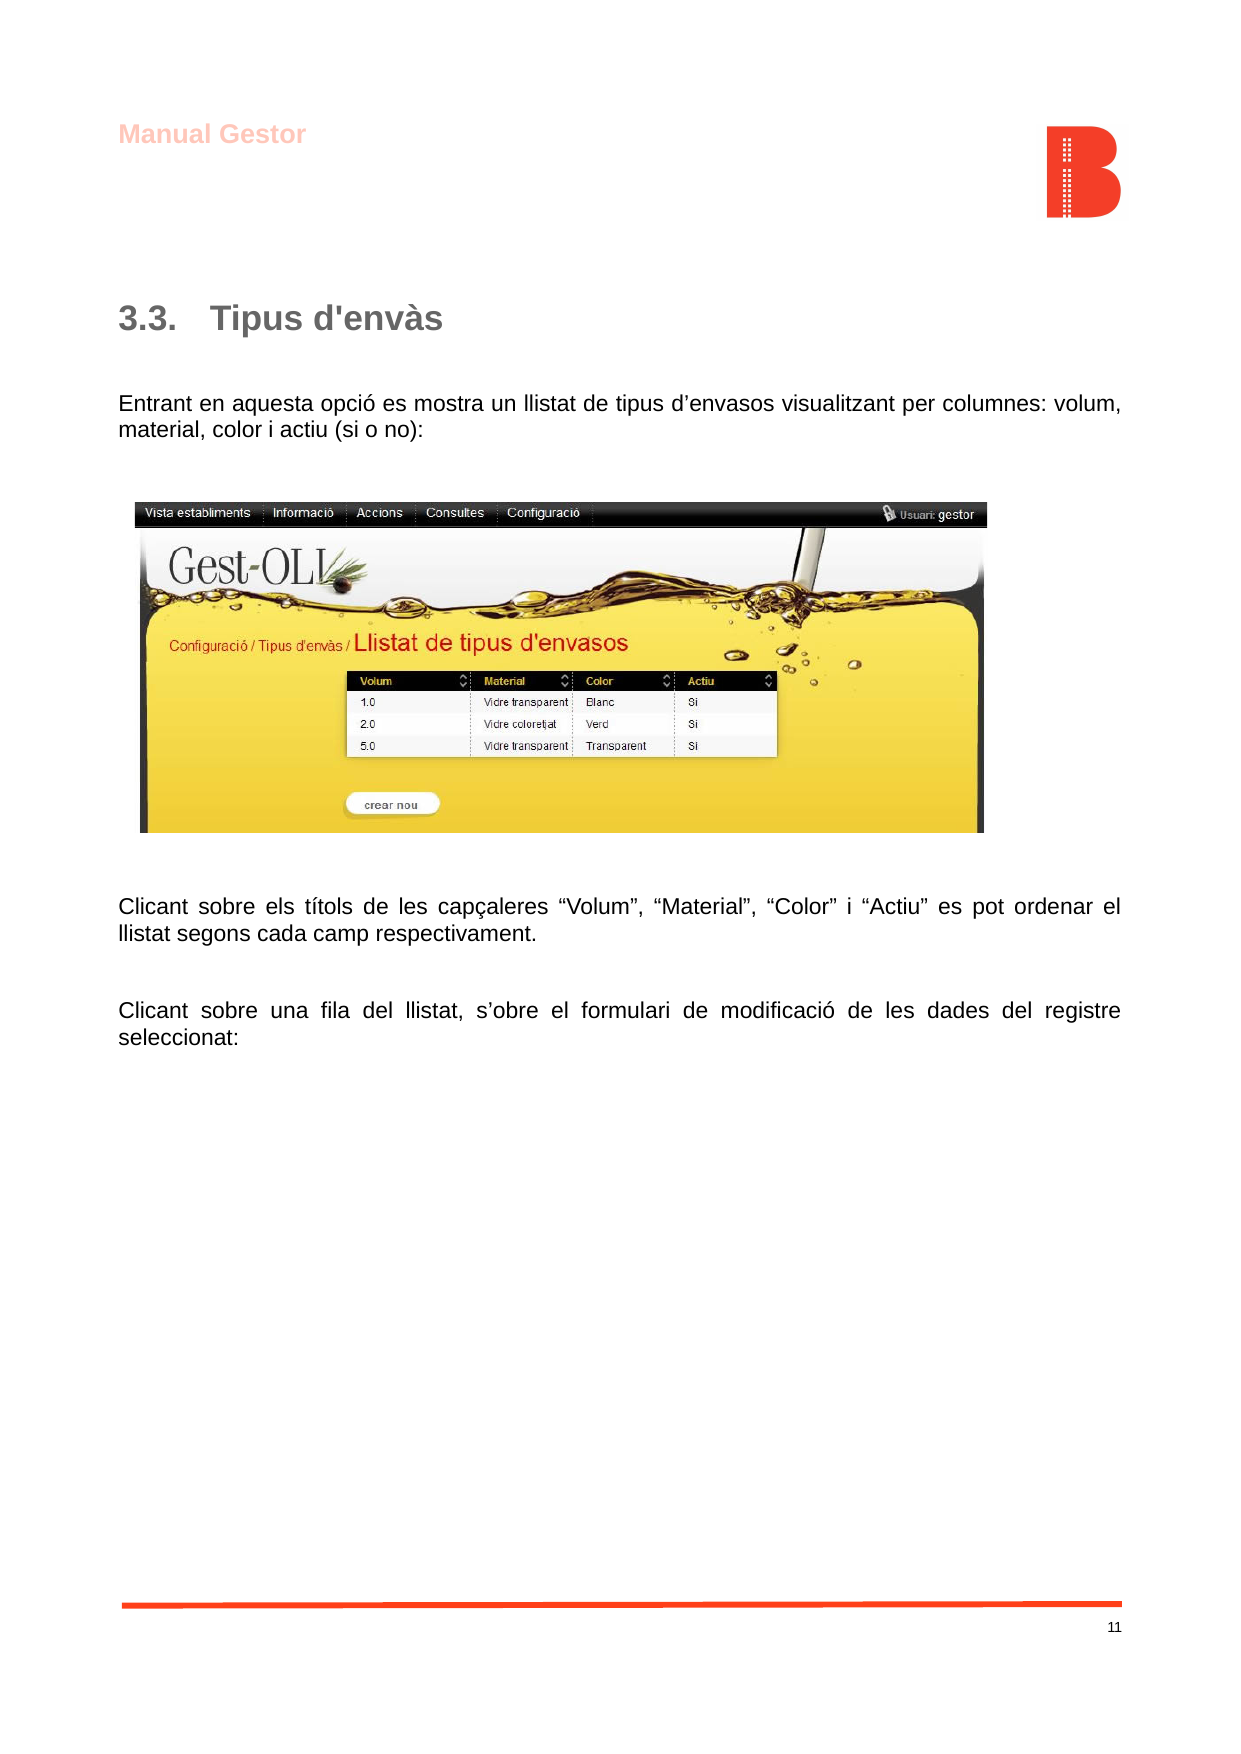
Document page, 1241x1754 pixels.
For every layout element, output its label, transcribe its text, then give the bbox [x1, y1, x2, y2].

text Clicant sobre els títols de les capçaleres “Volum”, “Material”, “Color” i “Actiu” es pot ordenar el llistat segons cada camp respectivament. [118, 893, 1122, 946]
text Entrant en aquesta opció es mostra un llistat de tipus d’envasos visualitzant per columnes: volum, material, color i actiu (si o no): [118, 390, 1122, 442]
picture [134, 502, 988, 833]
picture [1036, 124, 1130, 221]
subtitle Tipus d'envàs [118, 298, 1122, 338]
text Clicant sobre una fila del llistat, s’obre el formulari de modificació de les dades del registre seleccionat: [118, 997, 1122, 1050]
